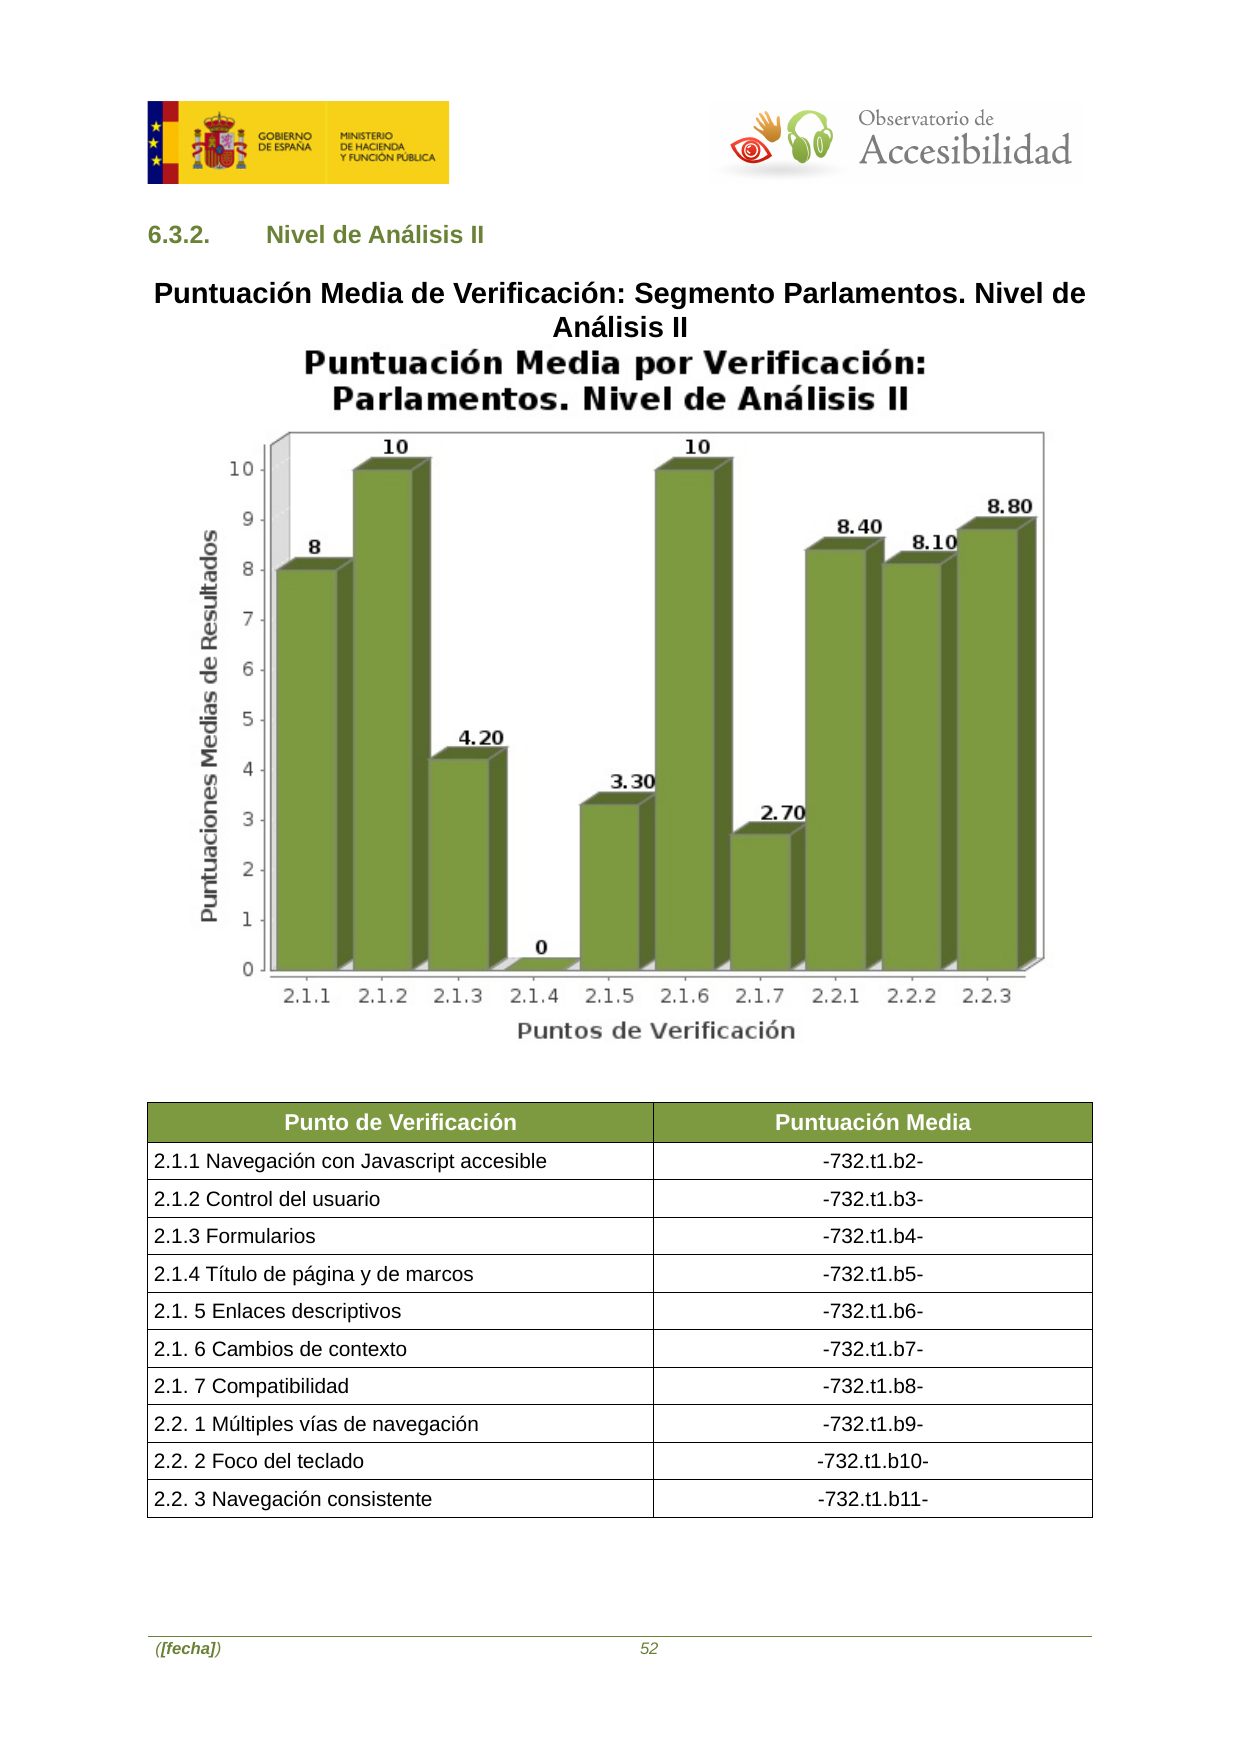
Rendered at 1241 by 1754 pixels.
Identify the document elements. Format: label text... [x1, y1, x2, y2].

picture [710, 101, 1086, 184]
table_cell 2.2. 1 Múltiples vías de navegación [148, 1405, 653, 1442]
table_cell 2.1.4 Título de página y de marcos [148, 1255, 653, 1292]
text Puntuación Media de Verificación: Segmento Parlamentos. Nivel de Análisis II [148, 276, 1092, 343]
table_cell -732.t1.b4- [654, 1218, 1092, 1254]
table_cell -732.t1.b7- [654, 1330, 1092, 1367]
table_cell 2.2. 3 Navegación consistente [148, 1480, 653, 1517]
table_cell -732.t1.b9- [654, 1405, 1092, 1442]
table_cell 2.2. 2 Foco del teclado [148, 1443, 653, 1479]
table_cell 2.1. 5 Enlaces descriptivos [148, 1293, 653, 1329]
table_header Punto de Verificación [148, 1103, 653, 1142]
table_cell -732.t1.b5- [654, 1255, 1092, 1292]
table_cell 2.1. 6 Cambios de contexto [148, 1330, 653, 1367]
table_cell 2.1. 7 Compatibilidad [148, 1368, 653, 1404]
table_cell 2.1.1 Navegación con Javascript accesible [148, 1143, 653, 1179]
picture [178, 343, 1062, 1053]
picture [147, 101, 450, 184]
table_cell -732.t1.b10- [654, 1443, 1092, 1479]
table_header Puntuación Media [654, 1103, 1092, 1142]
table_cell 2.1.2 Control del usuario [148, 1180, 653, 1217]
table_cell -732.t1.b8- [654, 1368, 1092, 1404]
table_cell -732.t1.b3- [654, 1180, 1092, 1217]
subtitle Nivel de Análisis II [148, 220, 1092, 248]
table_cell -732.t1.b2- [654, 1143, 1092, 1179]
table_cell -732.t1.b11- [654, 1480, 1092, 1517]
table_cell -732.t1.b6- [654, 1293, 1092, 1329]
table_cell 2.1.3 Formularios [148, 1218, 653, 1254]
